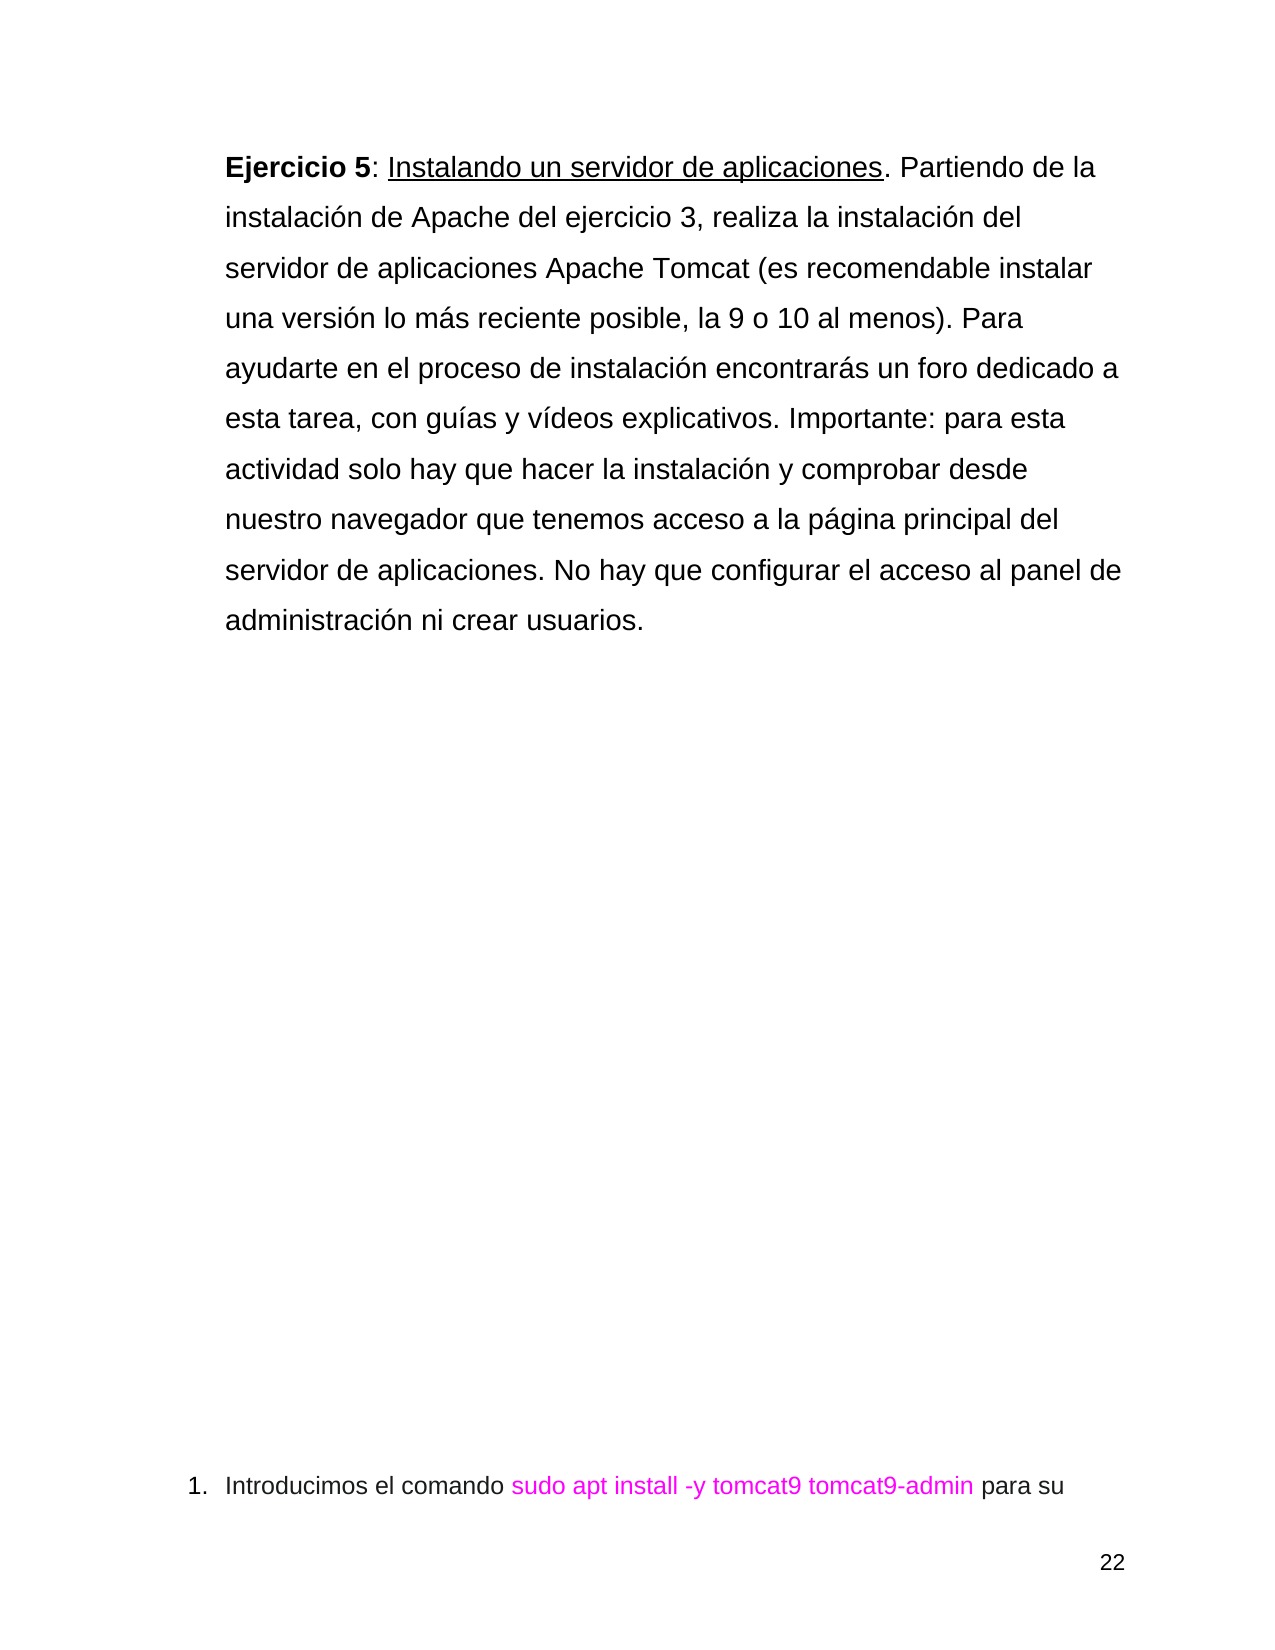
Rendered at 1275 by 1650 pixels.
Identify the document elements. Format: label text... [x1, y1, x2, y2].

list Introducimos el comando sudo apt install -y tomcat9 tomcat9-admin para su [187, 1471, 1125, 1499]
subtitle Ejercicio 5: Instalando un servidor de aplicaciones. Partiendo de la instalación de Apache del ejercicio 3, realiza la instalación del servidor de aplicaciones Apache Tomcat (es recomendable instalar una versión lo más reciente posible, la 9 o 10 al menos). Para ayudarte en el proceso de instalación encontrarás un foro dedicado a esta tarea, con guías y vídeos explicativos. Importante: para esta actividad solo hay que hacer la instalación y comprobar desde nuestro navegador que tenemos acceso a la página principal del servidor de aplicaciones. No hay que configurar el acceso al panel de administración ni crear usuarios. [225, 150, 1125, 636]
